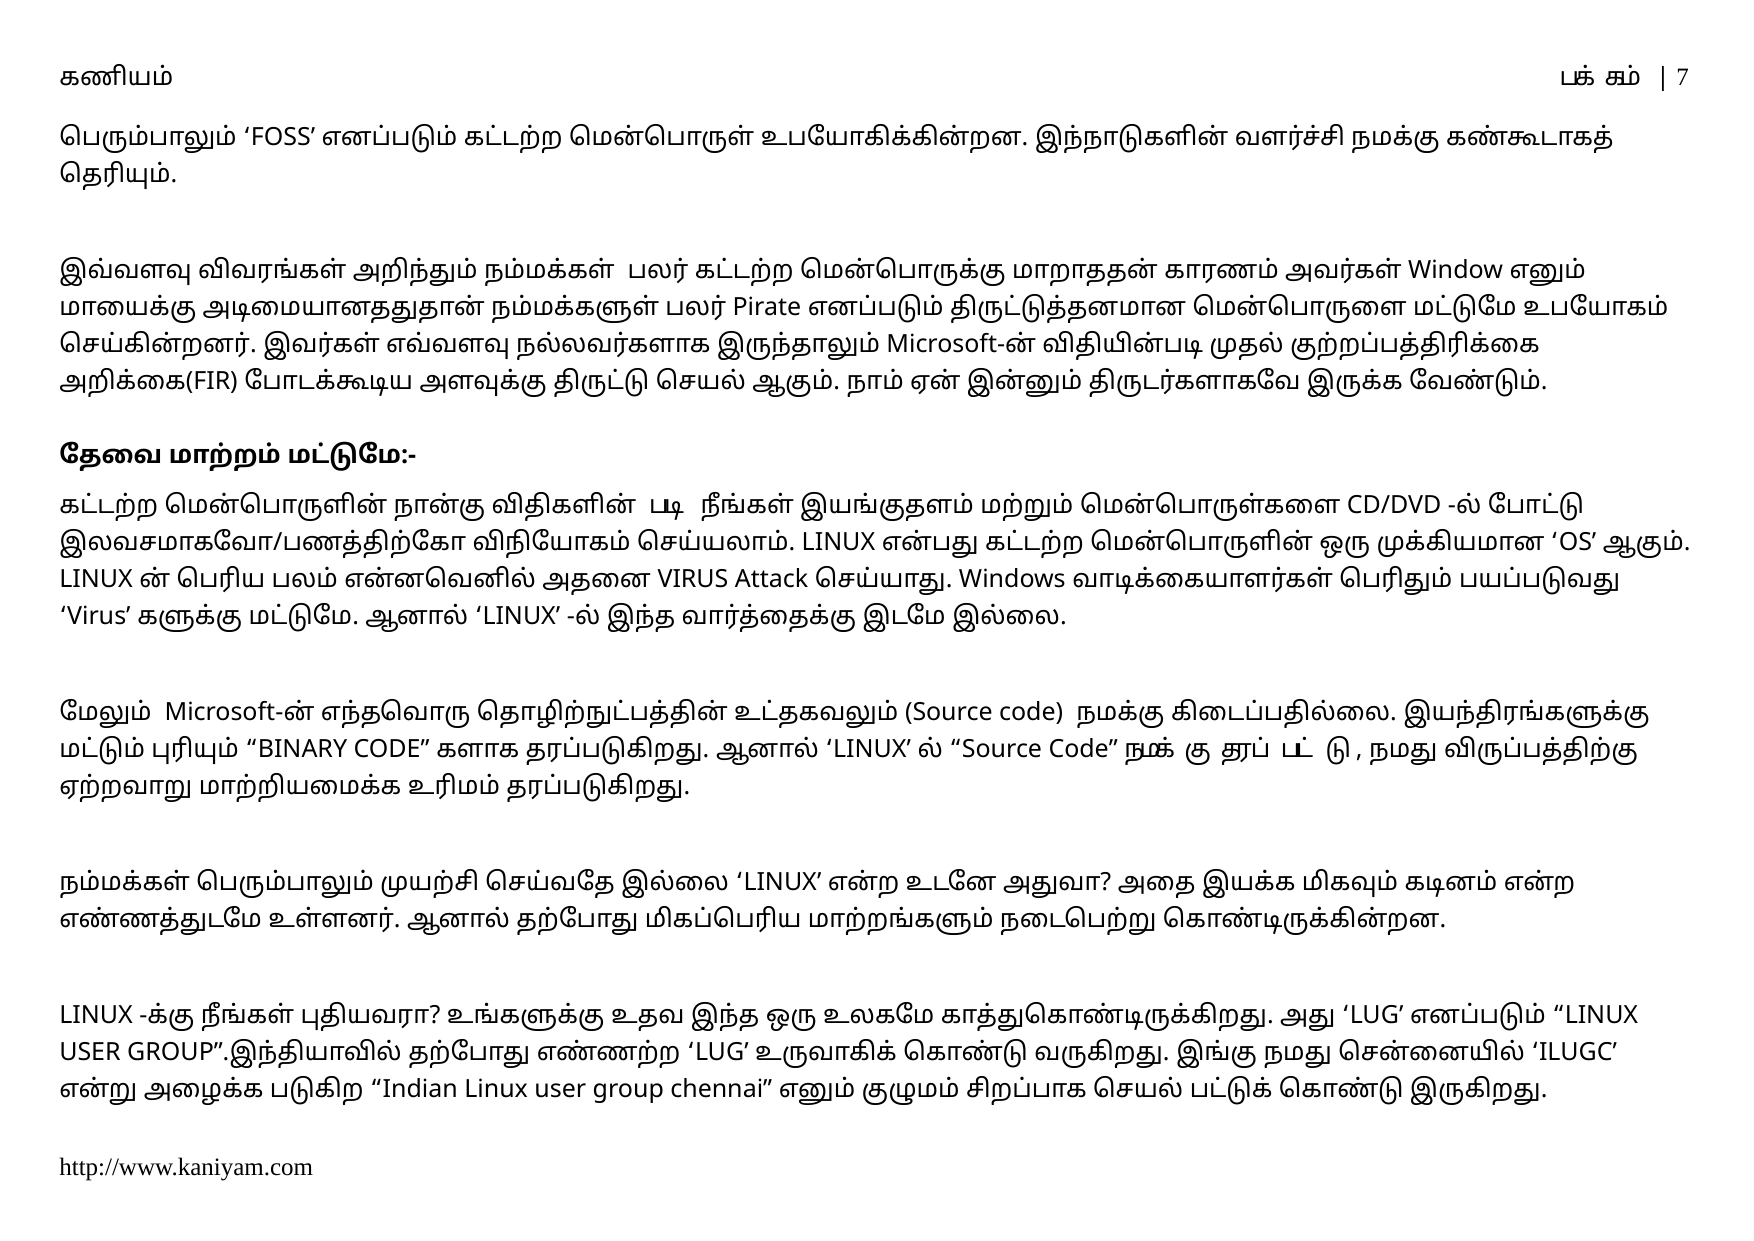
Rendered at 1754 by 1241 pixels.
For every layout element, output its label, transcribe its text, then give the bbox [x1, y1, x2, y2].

text பெரும்பாலும் ‘FOSS’ எனப்படும் கட்டற்ற மென்பொருள் உபயோகிக்கின்றன. இந்நாடுகளின் வளர்ச்சி நமக்கு கண்கூடாகத் தெரியும். [59, 118, 1695, 192]
text நம்மக்கள் பெரும்பாலும் முயற்சி செய்வதே இல்லை ‘LINUX’ என்ற உடனே அதுவா? அதை இயக்க மிகவும் கடினம் என்ற எண்ணத்துடமே உள்ளனர். ஆனால் தற்போது மிகப்பெரிய மாற்றங்களும் நடைபெற்று கொண்டிருக்கின்றன. [59, 863, 1695, 937]
text மேலும் Microsoft-ன் எந்தவொரு தொழிற்நுட்பத்தின் உட்தகவலும் (Source code) நமக்கு கிடைப்பதில்லை. இயந்திரங்களுக்கு மட்டும் புரியும் “BINARY CODE” களாக தரப்படுகிறது. ஆனால் ‘LINUX’ ல் “Source Code” நமக்கு தரப்பட்டு, நமது விருப்பத்திற்கு ஏற்றவாறு மாற்றியமைக்க உரிமம் தரப்படுகிறது. [59, 693, 1695, 804]
text கட்டற்ற மென்பொருளின் நான்கு விதிகளின் படி நீங்கள் இயங்குதளம் மற்றும் மென்பொருள்களை CD/DVD -ல் போட்டு இலவசமாகவோ/பணத்திற்கோ விநியோகம் செய்யலாம். LINUX என்பது கட்டற்ற மென்பொருளின் ஒரு முக்கியமான ‘OS’ ஆகும். LINUX ன் பெரிய பலம் என்னவெனில் அதனை VIRUS Attack செய்யாது. Windows வாடிக்கையாளர்கள் பெரிதும் பயப்படுவது ‘Virus’ களுக்கு மட்டுமே. ஆனால் ‘LINUX’ -ல் இந்த வார்த்தைக்கு இடமே இல்லை. [59, 486, 1695, 634]
text LINUX -க்கு நீங்கள் புதியவரா? உங்களுக்கு உதவ இந்த ஒரு உலகமே காத்துகொண்டிருக்கிறது. அது ‘LUG’ எனப்படும் “LINUX USER GROUP”.இந்தியாவில் தற்போது எண்ணற்ற ‘LUG’ உருவாகிக் கொண்டு வருகிறது. இங்கு நமது சென்னையில் ‘ILUGC’ என்று அழைக்க படுகிற “Indian Linux user group chennai” எனும் குழுமம் சிறப்பாக செயல் பட்டுக் கொண்டு இருகிறது. [59, 996, 1695, 1107]
subtitle தேவை மாற்றம் மட்டுமே:- [59, 437, 1695, 474]
text இவ்வளவு விவரங்கள் அறிந்தும் நம்மக்கள் பலர் கட்டற்ற மென்பொருக்கு மாறாததன் காரணம் அவர்கள் Window எனும் மாயைக்கு அடிமையானததுதான் நம்மக்களுள் பலர் Pirate எனப்படும் திருட்டுத்தனமான மென்பொருளை மட்டுமே உபயோகம் செய்கின்றனர். இவர்கள் எவ்வளவு நல்லவர்களாக இருந்தாலும் Microsoft-ன் விதியின்படி முதல் குற்றப்பத்திரிக்கை அறிக்கை(FIR) போடக்கூடிய அளவுக்கு திருட்டு செயல் ஆகும். நாம் ஏன் இன்னும் திருடர்களாகவே இருக்க வேண்டும். [59, 252, 1695, 399]
